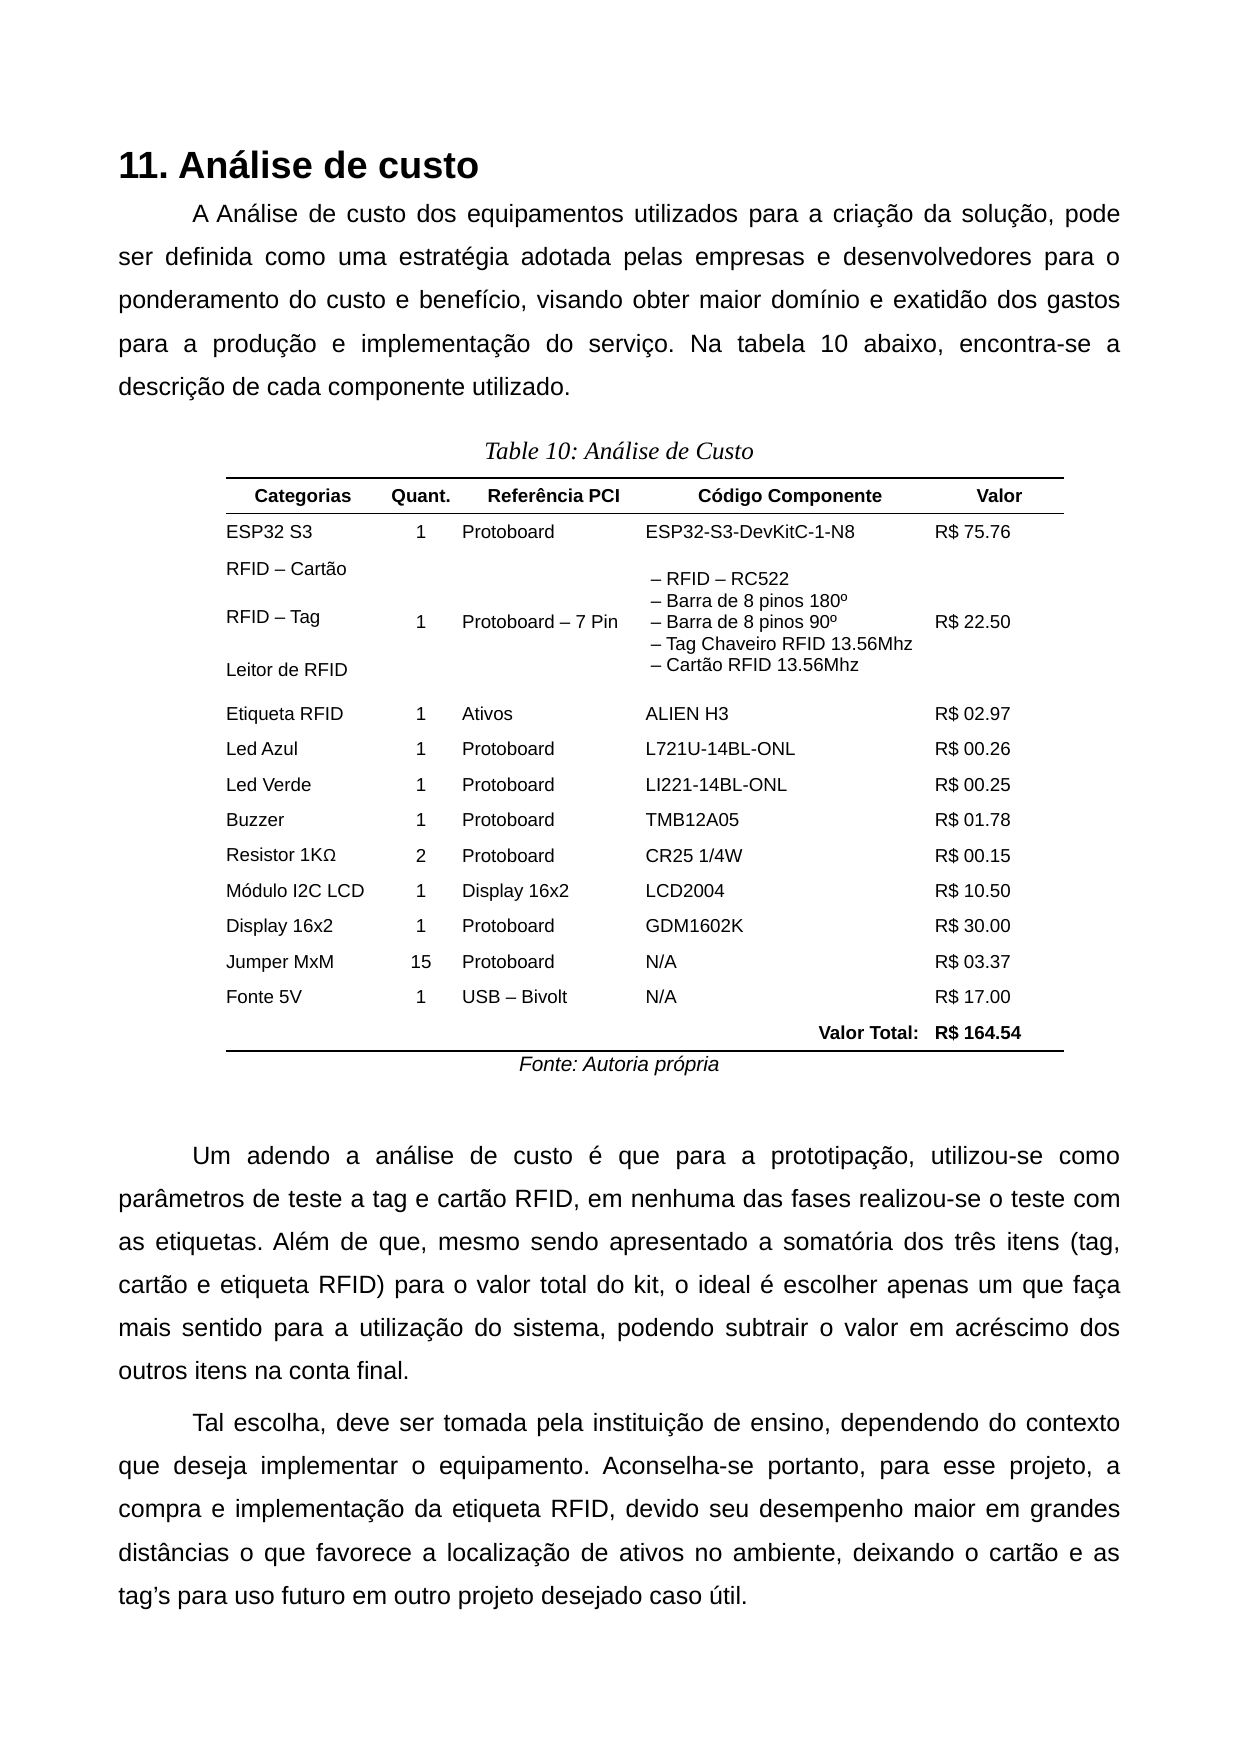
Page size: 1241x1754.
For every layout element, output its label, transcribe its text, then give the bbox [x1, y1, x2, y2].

table_cell R$ 75.76 [935, 514, 1064, 548]
table_header Categorias [226, 479, 380, 513]
table_cell Valor Total: [226, 1015, 934, 1050]
table_cell 1 [380, 802, 462, 837]
subtitle 11. Análise de custo [118, 143, 1122, 187]
table_cell Led Azul [226, 731, 380, 767]
table_cell Protoboard [462, 731, 645, 767]
table_cell LI221-14BL-ONL [645, 767, 934, 802]
table_cell Display 16x2 [462, 873, 645, 908]
text Um adendo a análise de custo é que para a prototipação, utilizou-se como parâmetros de teste a tag e cartão RFID, em nenhuma das fases realizou-se o teste com as etiquetas. Além de que, mesmo sendo apresentado a somatória dos três itens (tag, cartão e etiqueta RFID) para o valor total do kit, o ideal é escolher apenas um que faça mais sentido para a utilização do sistema, podendo subtrair o valor em acréscimo dos outros itens na conta final. [118, 1141, 1122, 1385]
table_cell ALIEN H3 [645, 696, 934, 731]
table_cell Resistor 1KΩ [226, 838, 380, 873]
table_cell Jumper MxM [226, 944, 380, 979]
table_cell 1 [380, 873, 462, 908]
table_cell Protoboard [462, 838, 645, 873]
table_cell R$ 30.00 [935, 908, 1064, 944]
table_cell Módulo I2C LCD [226, 873, 380, 908]
table_cell 1 [380, 514, 462, 548]
table_cell – RFID – RC522 – Barra de 8 pinos 180º – Barra de 8 pinos 90º – Tag Chaveiro RFID 13.56Mhz – Cartão RFID 13.56Mhz [645, 548, 934, 696]
table_cell Ativos [462, 696, 645, 731]
table_cell CR25 1/4W [645, 838, 934, 873]
table_cell R$ 10.50 [935, 873, 1064, 908]
table_cell 1 [380, 908, 462, 944]
text Tal escolha, deve ser tomada pela instituição de ensino, dependendo do contexto que deseja implementar o equipamento. Aconselha-se portanto, para esse projeto, a compra e implementação da etiqueta RFID, devido seu desempenho maior em grandes distâncias o que favorece a localização de ativos no ambiente, deixando o cartão e as tag’s para uso futuro em outro projeto desejado caso útil. [118, 1408, 1122, 1609]
table_cell R$ 01.78 [935, 802, 1064, 837]
table_cell N/A [645, 944, 934, 979]
table_cell 15 [380, 944, 462, 979]
table_cell 2 [380, 838, 462, 873]
text A Análise de custo dos equipamentos utilizados para a criação da solução, pode ser definida como uma estratégia adotada pelas empresas e desenvolvedores para o ponderamento do custo e benefício, visando obter maior domínio e exatidão dos gastos para a produção e implementação do serviço. Na tabela 10 abaixo, encontra-se a descrição de cada componente utilizado. [118, 199, 1122, 401]
table_cell 1 [380, 696, 462, 731]
table_cell Protoboard [462, 802, 645, 837]
table_cell Protoboard – 7 Pin [462, 548, 645, 696]
table_cell Display 16x2 [226, 908, 380, 944]
table_cell Protoboard [462, 767, 645, 802]
table_cell Buzzer [226, 802, 380, 837]
table_cell 1 [380, 548, 462, 696]
table_cell ESP32-S3-DevKitC-1-N8 [645, 514, 934, 548]
table_cell LCD2004 [645, 873, 934, 908]
table_cell GDM1602K [645, 908, 934, 944]
table_cell R$ 03.37 [935, 944, 1064, 979]
table_cell Leitor de RFID [226, 643, 380, 696]
table_cell 1 [380, 979, 462, 1014]
table_cell RFID – Cartão [226, 548, 380, 590]
table_cell 1 [380, 767, 462, 802]
table_cell N/A [645, 979, 934, 1014]
table_cell R$ 164.54 [935, 1015, 1064, 1050]
table_cell Led Verde [226, 767, 380, 802]
table_cell R$ 00.26 [935, 731, 1064, 767]
table_cell R$ 00.25 [935, 767, 1064, 802]
text Fonte: Autoria própria [118, 1052, 1122, 1076]
table_cell RFID – Tag [226, 590, 380, 643]
table_cell L721U-14BL-ONL [645, 731, 934, 767]
table_cell ESP32 S3 [226, 514, 380, 548]
table_cell R$ 02.97 [935, 696, 1064, 731]
table_cell Protoboard [462, 908, 645, 944]
table_cell USB – Bivolt [462, 979, 645, 1014]
table_cell R$ 22.50 [935, 548, 1064, 696]
text Table 10: Análise de Custo [118, 436, 1122, 465]
table_header Quant. [380, 479, 462, 513]
table_cell Protoboard [462, 944, 645, 979]
table_cell Fonte 5V [226, 979, 380, 1014]
table_header Código Componente [645, 479, 934, 513]
table_cell R$ 17.00 [935, 979, 1064, 1014]
table_header Valor [935, 479, 1064, 513]
table_header Referência PCI [462, 479, 645, 513]
table_cell TMB12A05 [645, 802, 934, 837]
table_cell 1 [380, 731, 462, 767]
table_cell Protoboard [462, 514, 645, 548]
table_cell Etiqueta RFID [226, 696, 380, 731]
table_cell R$ 00.15 [935, 838, 1064, 873]
